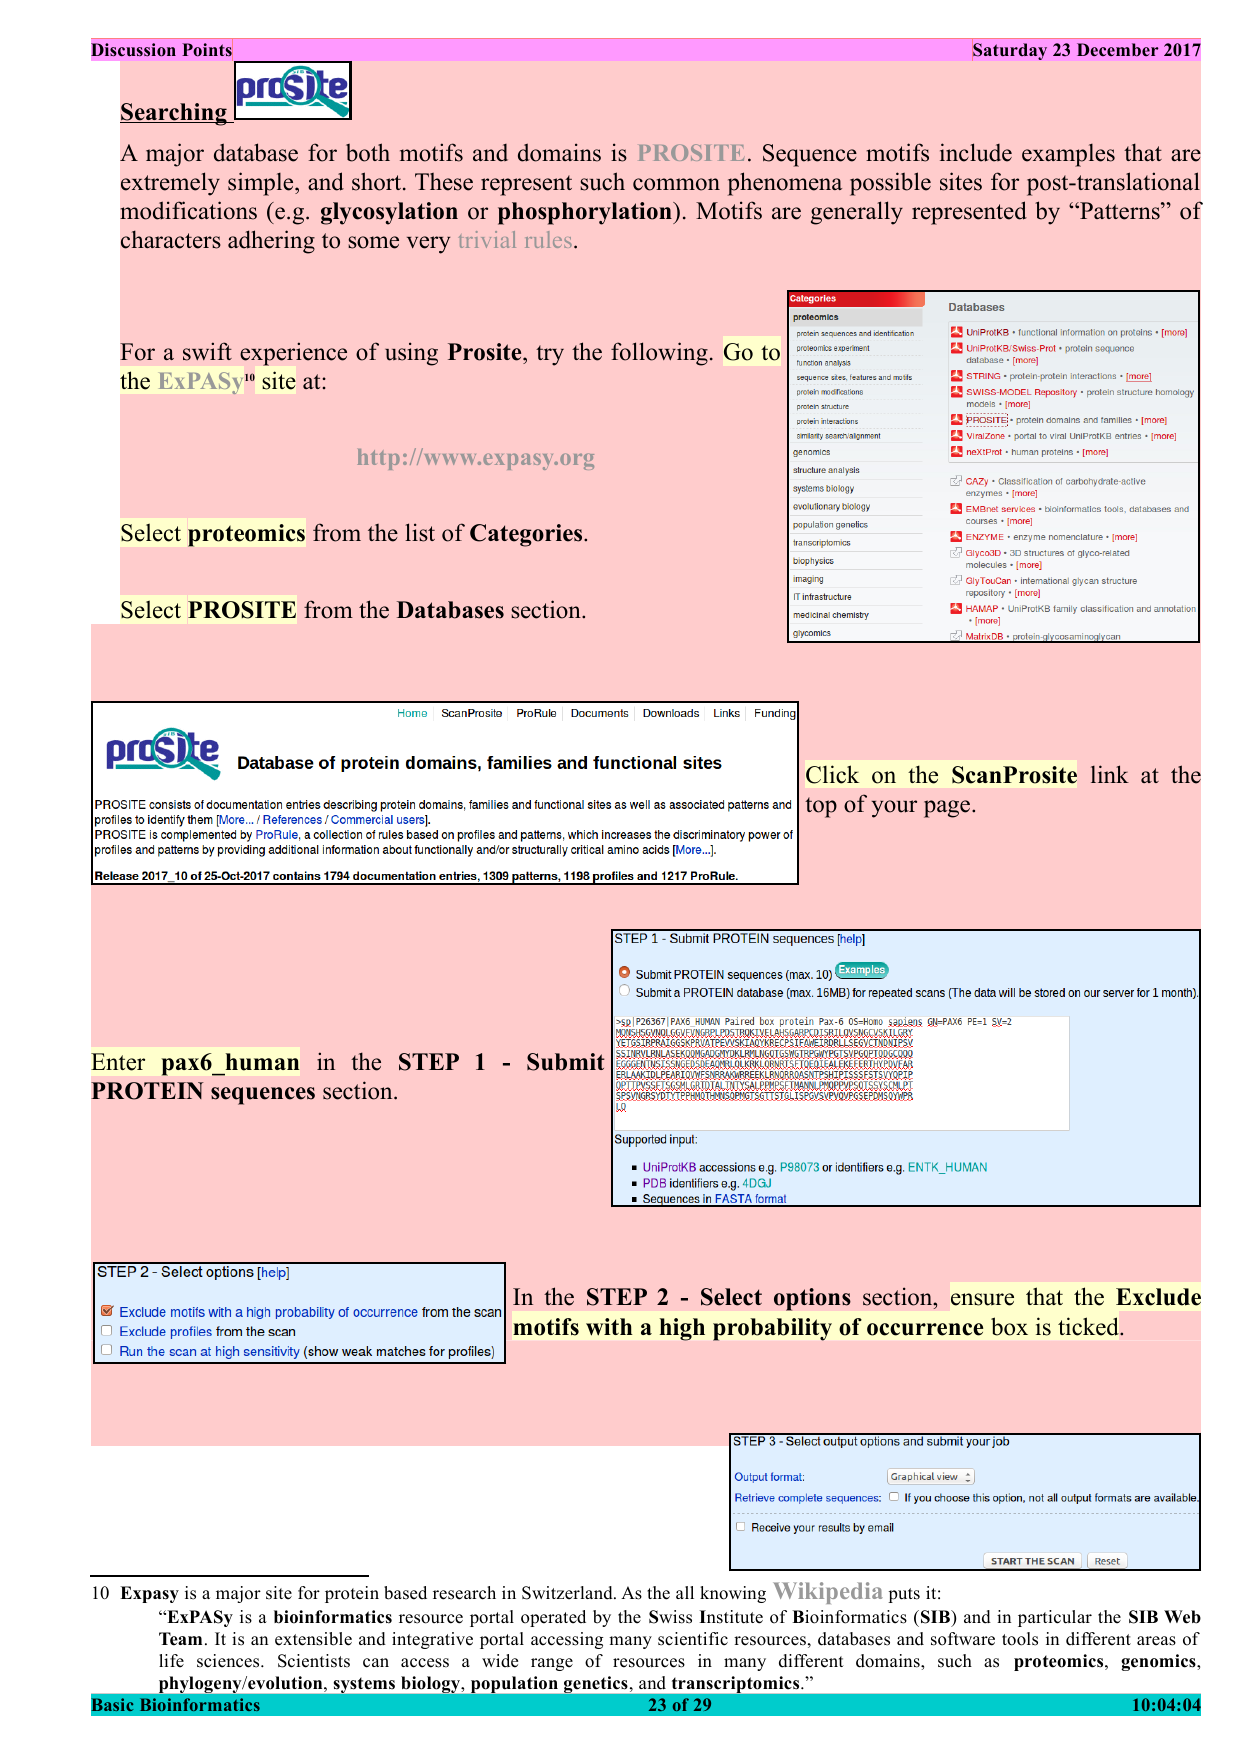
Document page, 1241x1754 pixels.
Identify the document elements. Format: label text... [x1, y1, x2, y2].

text A major database for both motifs and domains is PROSITE. Sequence motifs include examples that are extremely simple, and short. These represent such common phenomena possible sites for post-translational modifications (e.g. glycosylation or phosphorylation). Motifs are generally represented by “Patterns” of characters adhering to some very trivial rules. [120, 137, 1201, 254]
text http://www.expasy.org [120, 442, 787, 471]
text Expasy is a major site for protein based research in Switzerland. As the all knowing Wikipedia puts it: [91, 1576, 1201, 1605]
text Searching [120, 61, 1201, 126]
text Click on the ScanProsite link at the top of your page. [799, 759, 1201, 818]
picture [789, 292, 1198, 641]
text Enter pax6_human in the STEP 1 - Submit PROTEIN sequences section. [91, 1047, 611, 1105]
picture [95, 1264, 504, 1362]
text “ExPASy is a bioinformatics resource portal operated by the Swiss Institute of Bioinformatics (SIB) and in particular the SIB Web Team. It is an extensible and integrative portal accessing many scientific resources, databases and software tools in different areas of life sciences. Scientists can access a wide range of resources in many different domains, such as proteomics, genomics, phylogeny/evolution, systems biology, population genetics, and transcriptomics.” [158, 1605, 1201, 1693]
picture [731, 1435, 1199, 1569]
picture [236, 63, 349, 118]
text For a swift experience of using Prosite, try the following. Go to the ExPASy site at: [120, 336, 787, 394]
text In the STEP 2 - Select options section, ensure that the Exclude motifs with a high probability of occurrence box is ticked. [506, 1282, 1201, 1340]
picture [93, 703, 797, 883]
text Select PROSITE from the Databases section. [120, 594, 787, 624]
picture [613, 931, 1199, 1205]
text Select proteomics from the list of Categories. [120, 518, 787, 547]
